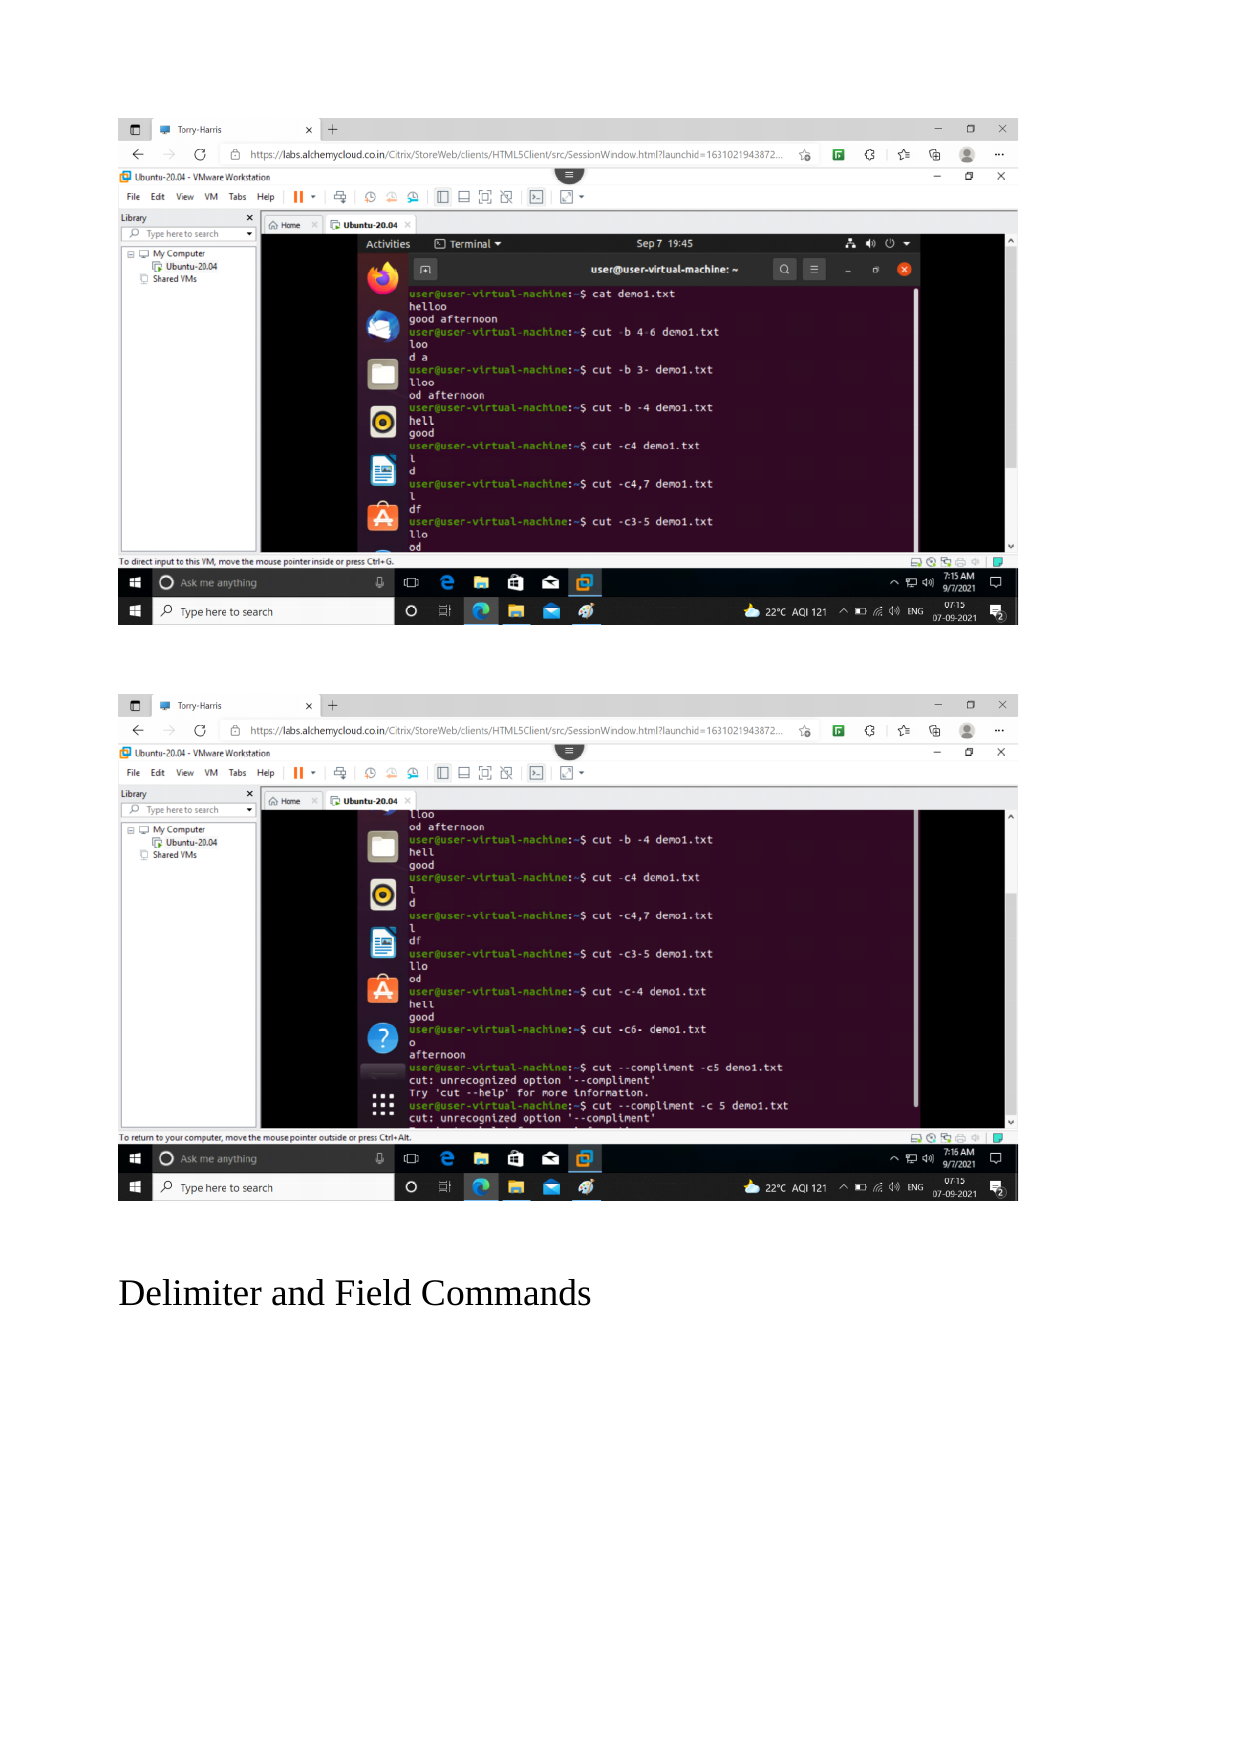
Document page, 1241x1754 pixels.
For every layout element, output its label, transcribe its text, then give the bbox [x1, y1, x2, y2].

text Delimiter and Field Commands [118, 1270, 1122, 1313]
